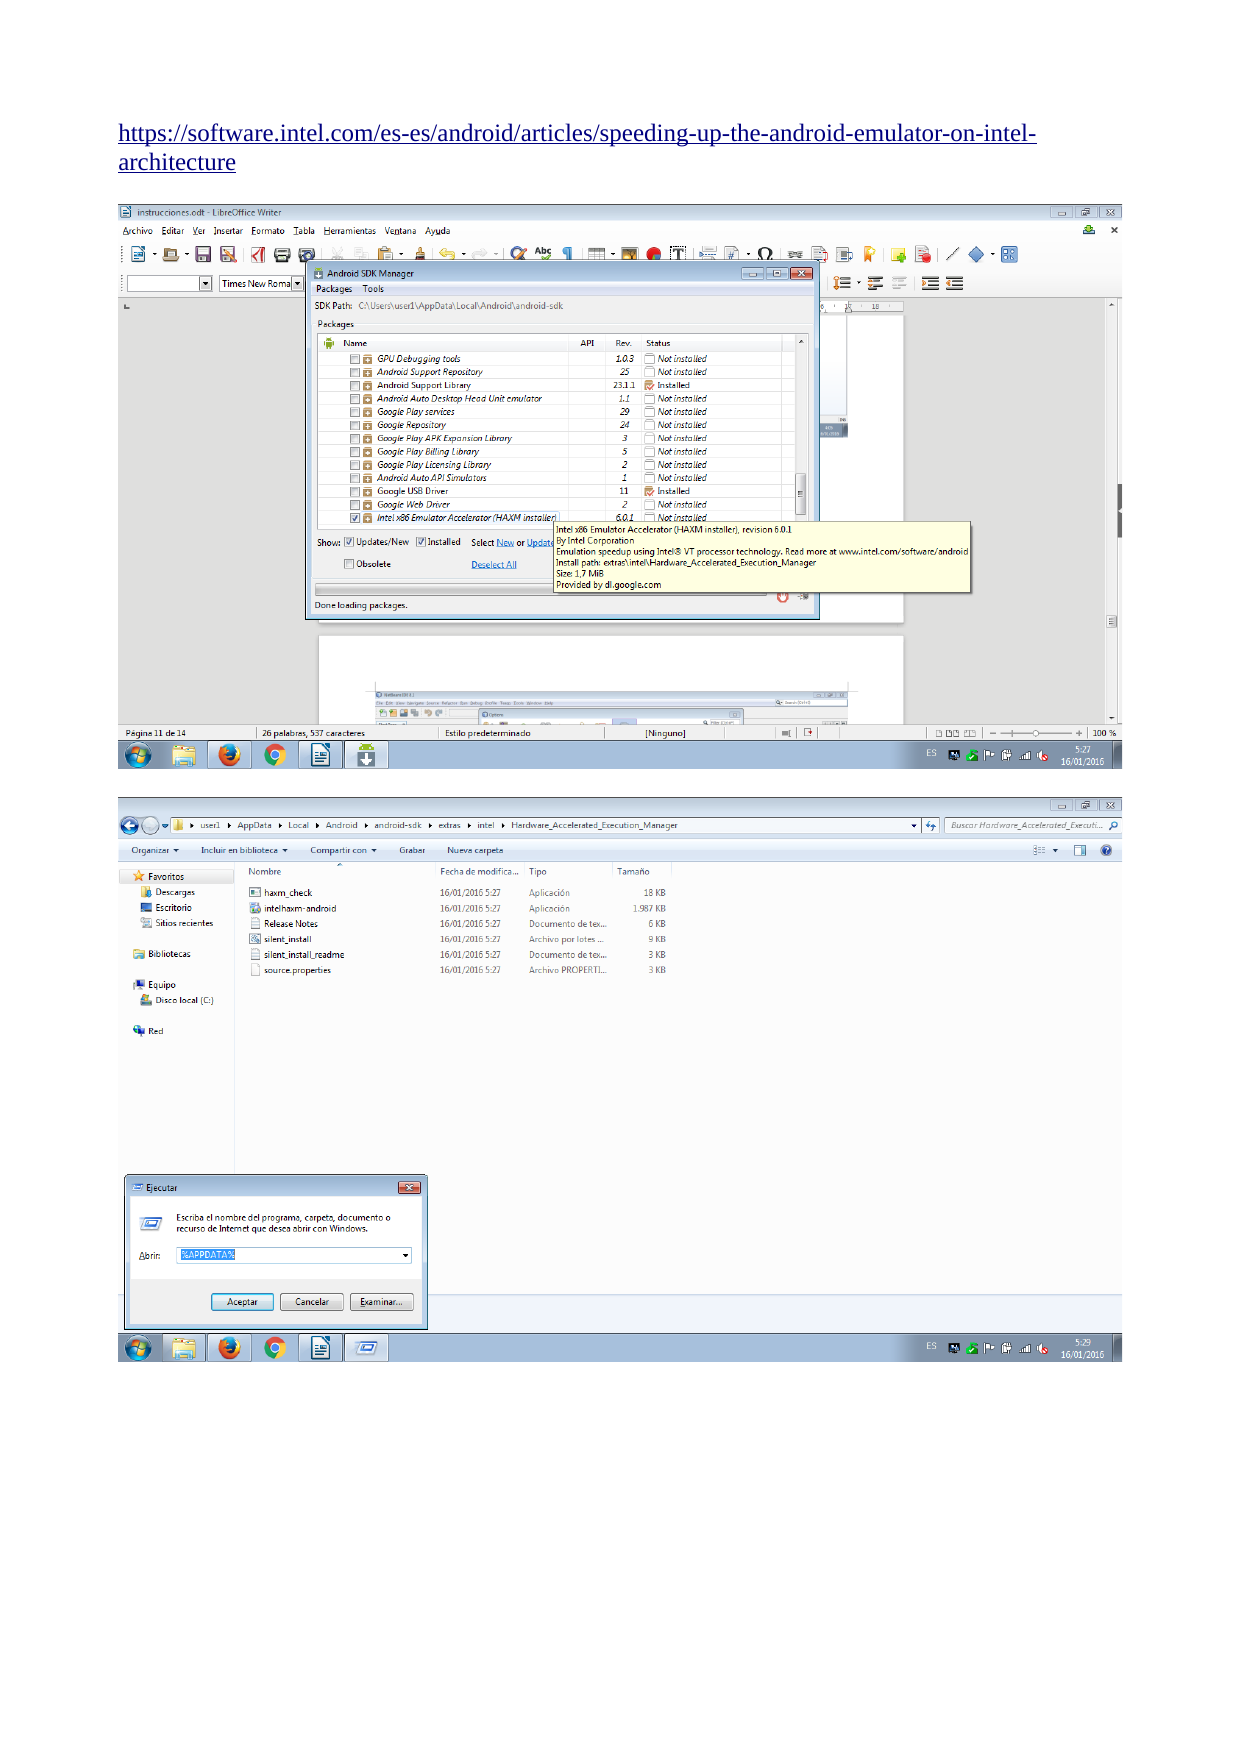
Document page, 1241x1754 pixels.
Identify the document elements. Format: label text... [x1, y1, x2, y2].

picture [118, 204, 1123, 769]
picture [118, 797, 1123, 1362]
text https://software.intel.com/es-es/android/articles/speeding-up-the-android-emulator-on-intel-architecture [118, 118, 1122, 176]
